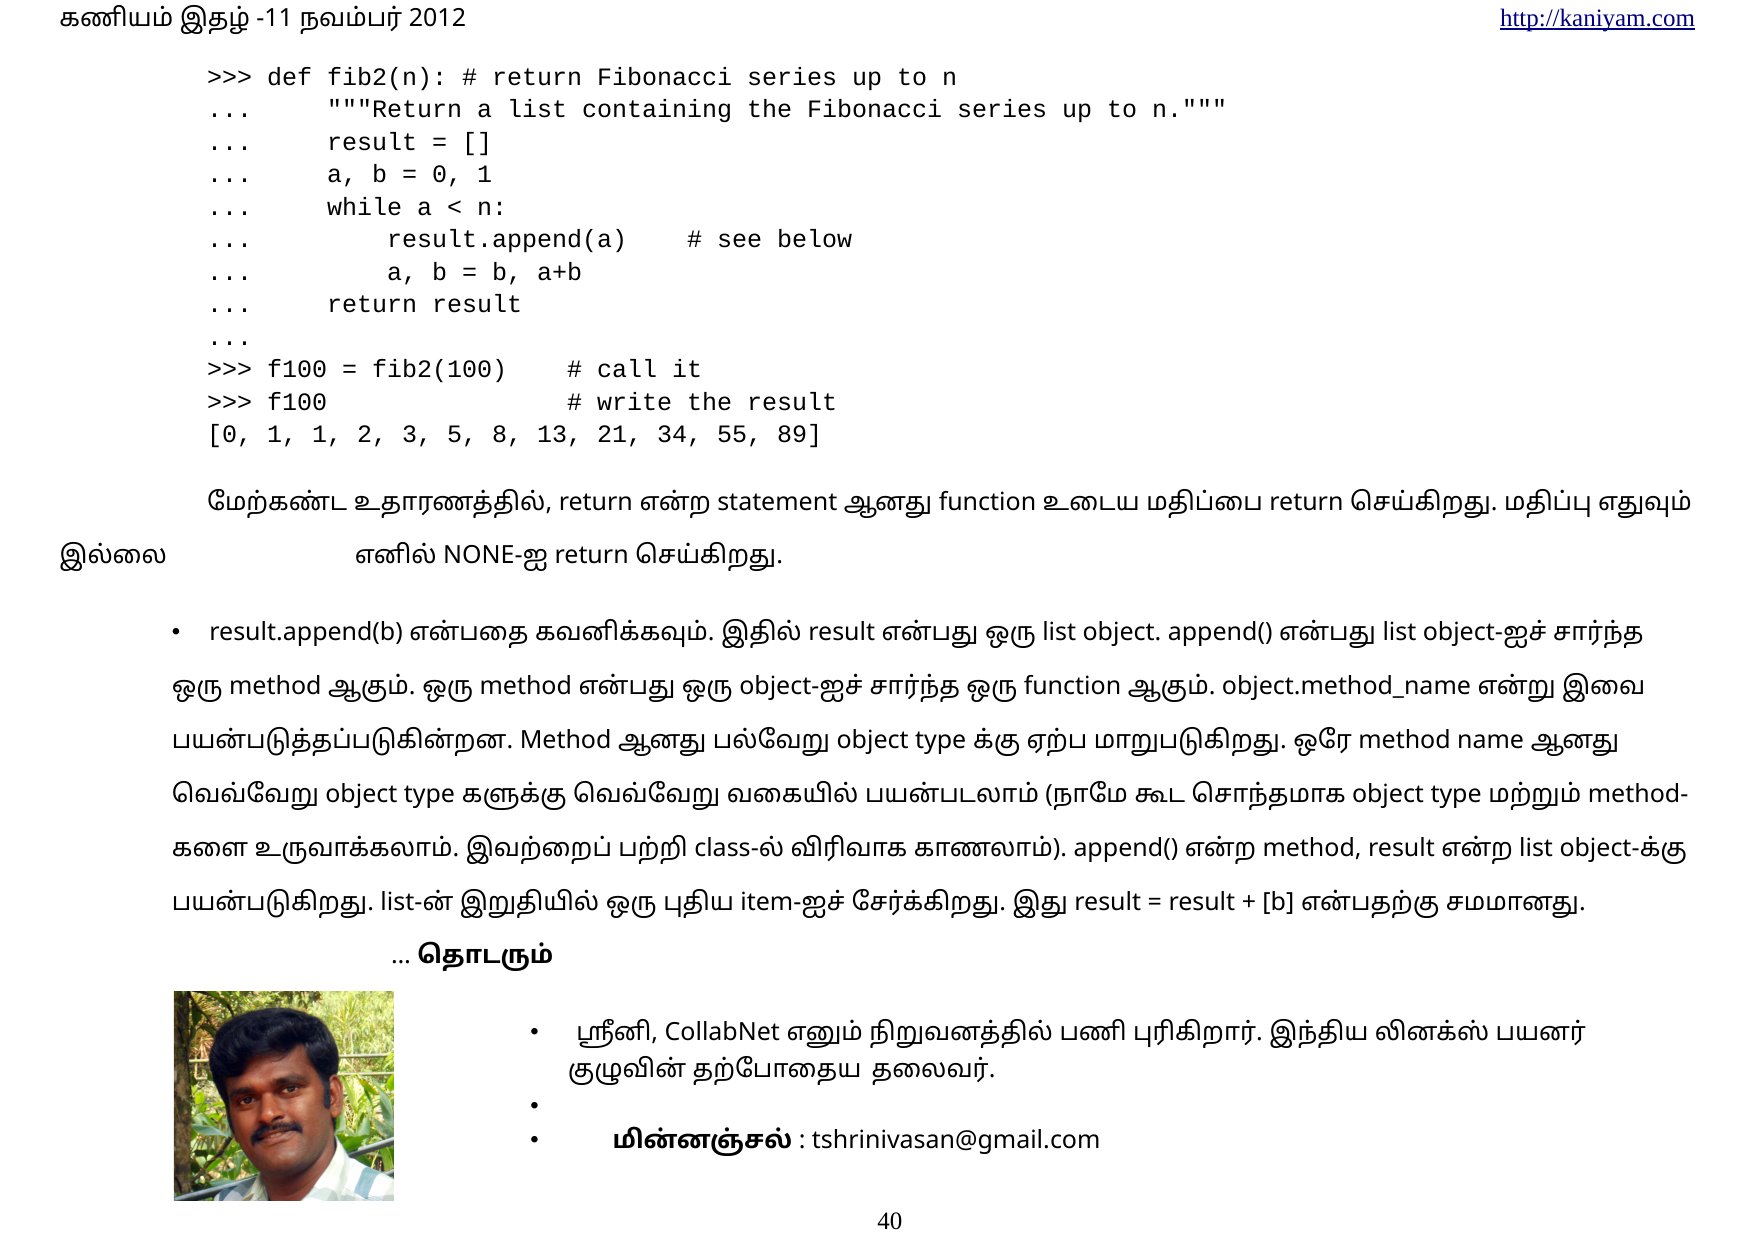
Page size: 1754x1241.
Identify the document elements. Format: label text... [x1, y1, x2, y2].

text மேற்கண்ட உதாரணத்தில், return என்ற statement ஆனது function உடைய மதிப்பை return செய்கிறது. மதிப்பு எதுவும் இல்லை எனில் NONE-ஐ return செய்கிறது. [59, 484, 1695, 574]
list result.append(b) என்பதை கவனிக்கவும். இதில் result என்பது ஒரு list object. append() என்பது list object-ஐச் சார்ந்த ஒரு method ஆகும். ஒரு method என்பது ஒரு object-ஐச் சார்ந்த ஒரு function ஆகும். object.method_name என்று இவை பயன்படுத்தப்படுகின்றன. Method ஆனது பல்வேறு object type க்கு ஏற்ப மாறுபடுகிறது. ஒரே method name ஆனது வெவ்வேறு object type களுக்கு வெவ்வேறு வகையில் பயன்படலாம் (நாமே கூட சொந்தமாக object type மற்றும் method-களை உருவாக்கலாம். இவற்றைப் பற்றி class-ல் விரிவாக காணலாம்). append() என்ற method, result என்ற list object-க்கு பயன்படுகிறது. list-ன் இறுதியில் ஒரு புதிய item-ஐச் சேர்க்கிறது. இது result = result + [b] என்பதற்கு சமமானது. … தொடரும் [134, 613, 1695, 974]
text ... result = [] [59, 129, 1695, 158]
text ... result.append(a) # see below [59, 227, 1695, 255]
text ... a, b = 0, 1 [59, 162, 1695, 190]
text ... [59, 324, 1695, 353]
list ஸ்ரீனி, CollabNet எனும் நிறுவனத்தில் பணி புரிகிறார். இந்திய லினக்ஸ் பயனர் குழுவின் தற்போதைய தலைவர். [394, 1013, 1695, 1087]
text ... return result [59, 292, 1695, 320]
list மின்னஞ்சல் : tshrinivasan@gmail.com [394, 1121, 1695, 1158]
text >>> f100 # write the result [59, 389, 1695, 418]
text >>> f100 = fib2(100) # call it [59, 357, 1695, 385]
text ... while a < n: [59, 194, 1695, 223]
text >>> def fib2(n): # return Fibonacci series up to n [59, 64, 1695, 93]
picture [173, 991, 394, 1201]
text [0, 1, 1, 2, 3, 5, 8, 13, 21, 34, 55, 89] [59, 422, 1695, 450]
text ... a, b = b, a+b [59, 259, 1695, 288]
text ... """Return a list containing the Fibonacci series up to n.""" [59, 97, 1695, 125]
list [134, 1121, 173, 1158]
